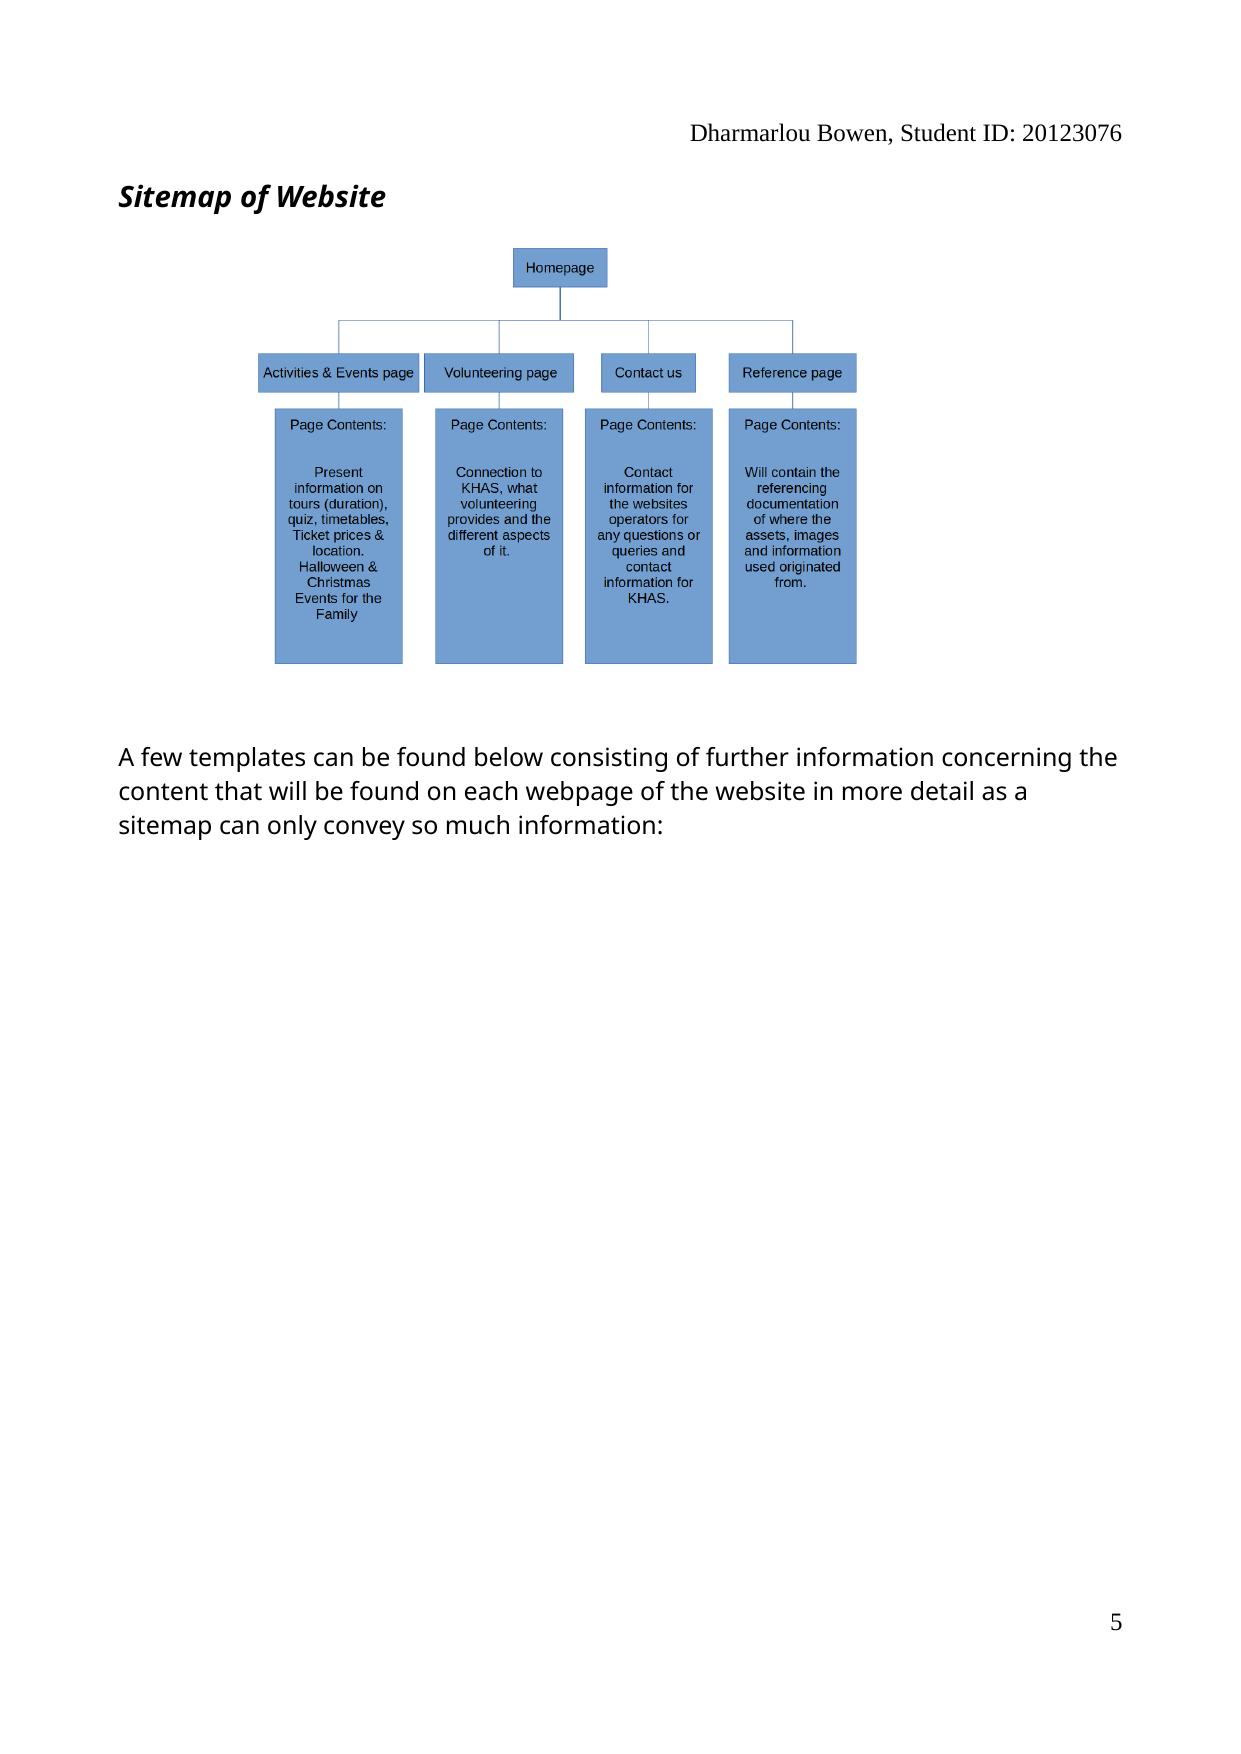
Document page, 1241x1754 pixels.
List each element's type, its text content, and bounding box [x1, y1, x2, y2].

picture [256, 228, 890, 679]
subtitle Sitemap of Website [118, 176, 1122, 216]
text A few templates can be found below consisting of further information concerning the content that will be found on each webpage of the website in more detail as a sitemap can only convey so much information: [118, 740, 1122, 842]
